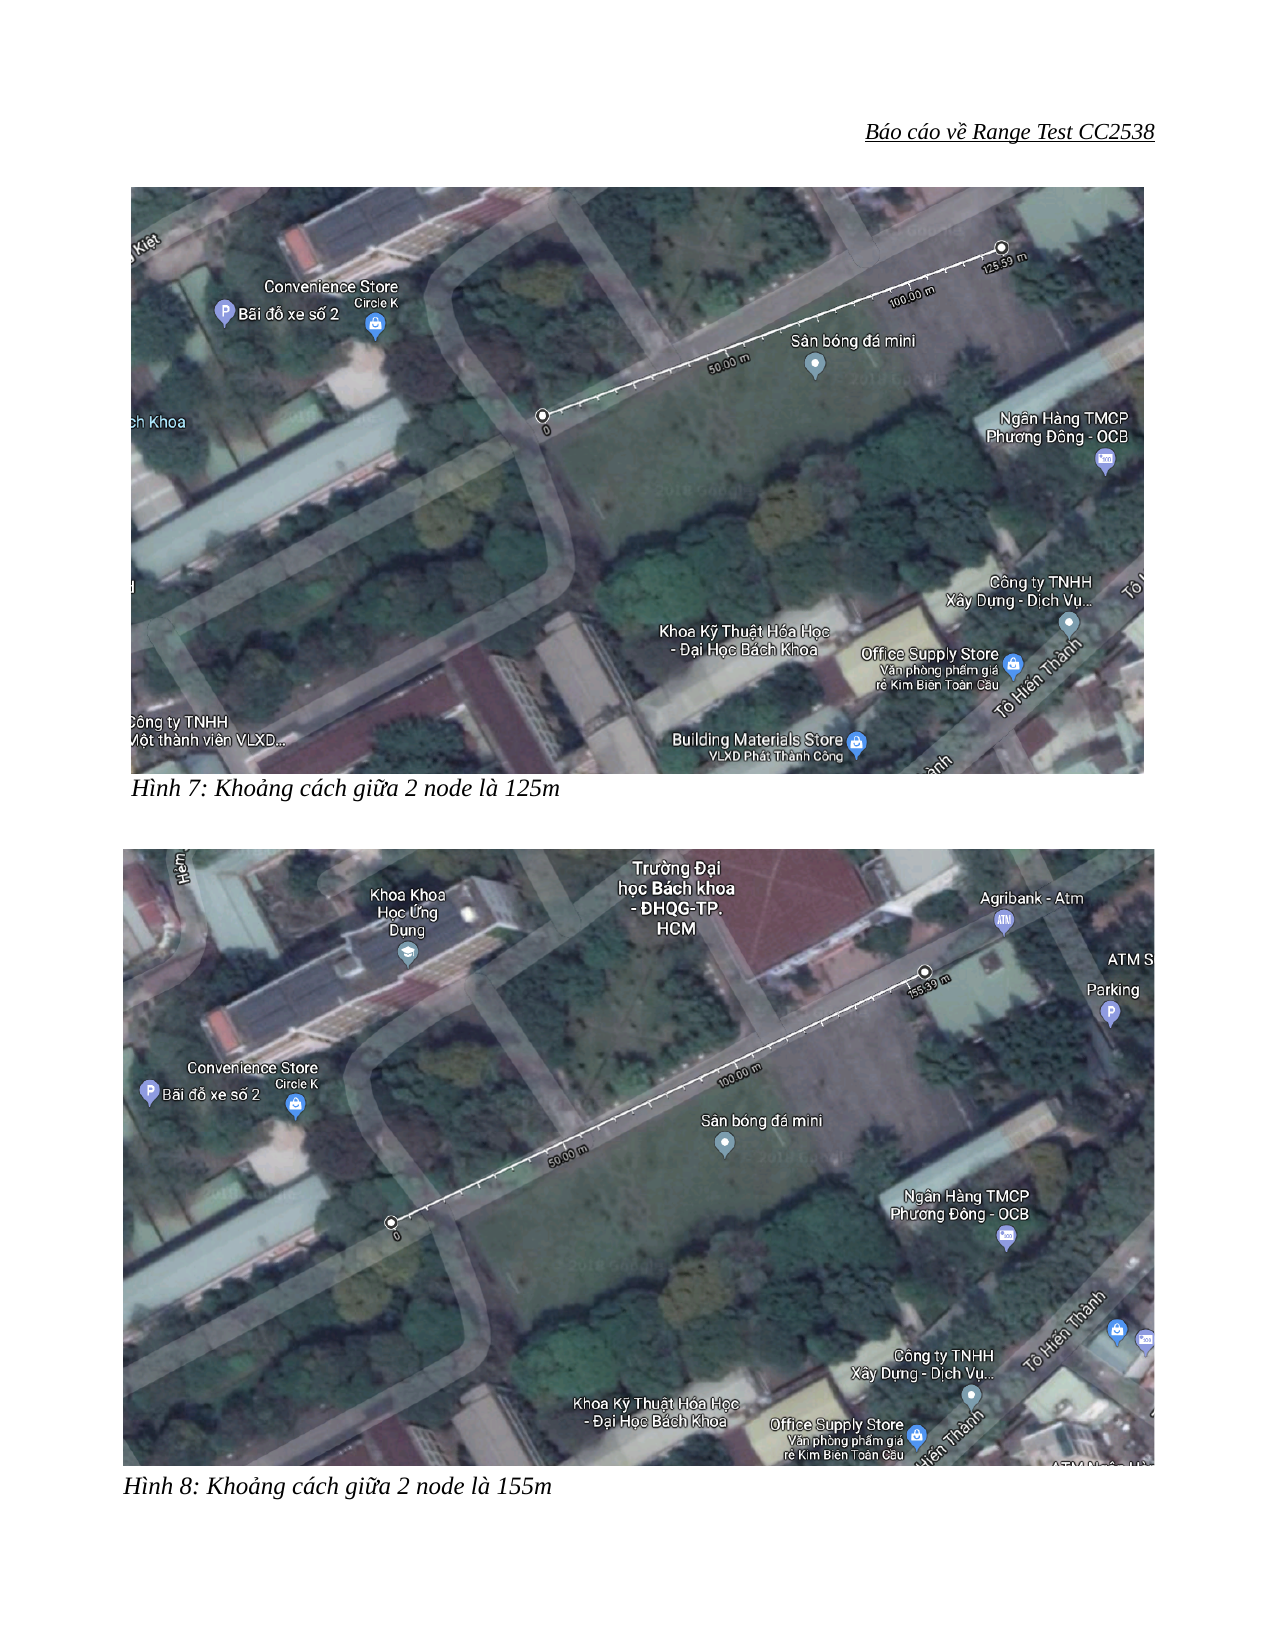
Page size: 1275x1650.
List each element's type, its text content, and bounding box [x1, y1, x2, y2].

picture [131, 187, 1144, 774]
picture [123, 849, 1155, 1466]
text Hình 8: Khoảng cách giữa 2 node là 155m [123, 1466, 1154, 1499]
text Hình 7: Khoảng cách giữa 2 node là 125m [131, 774, 1144, 802]
